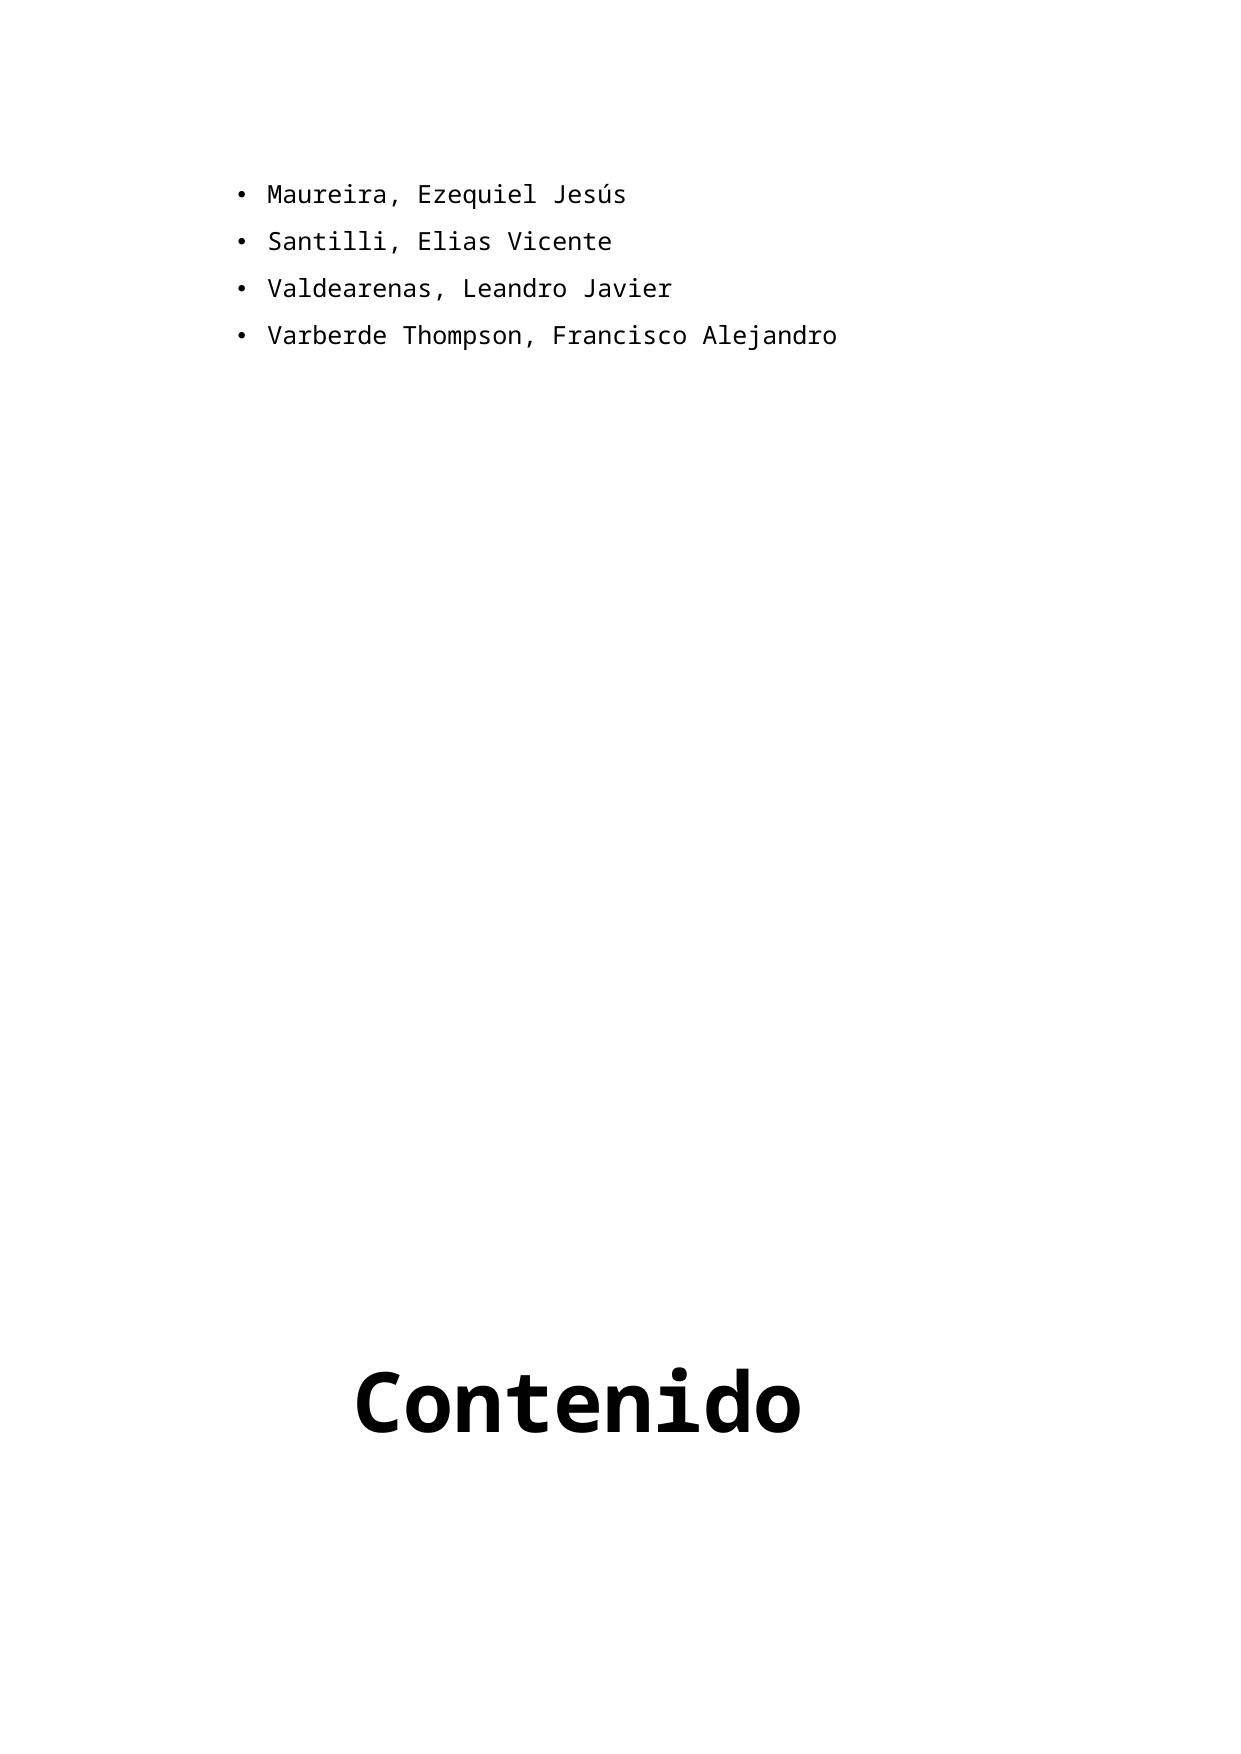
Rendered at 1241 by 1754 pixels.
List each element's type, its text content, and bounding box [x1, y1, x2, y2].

list Valdearenas, Leandro Javier [237, 270, 1038, 304]
list Varberde Thompson, Francisco Alejandro [237, 317, 1038, 351]
text Contenido [118, 1344, 1038, 1457]
list Santilli, Elias Vicente [237, 223, 1038, 257]
list Maureira, Ezequiel Jesús [237, 176, 1038, 210]
